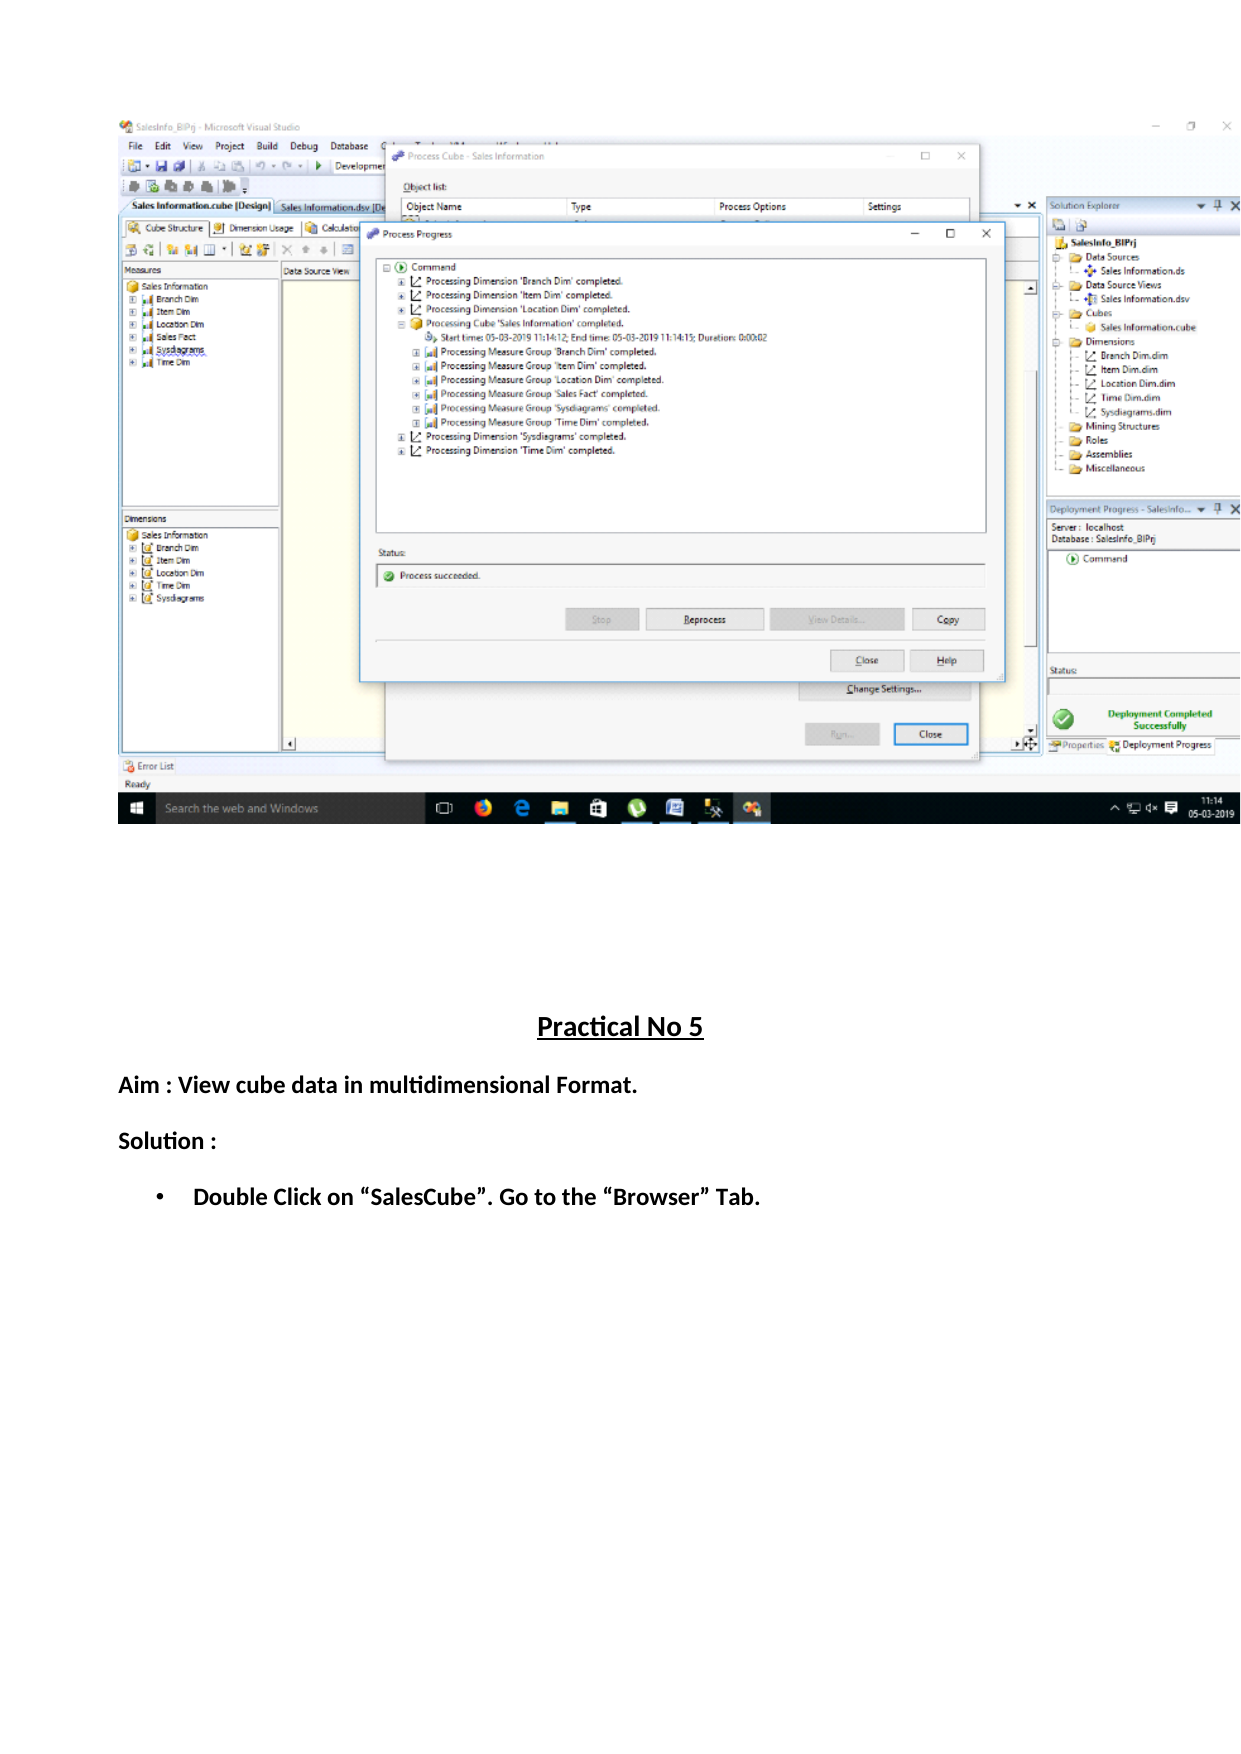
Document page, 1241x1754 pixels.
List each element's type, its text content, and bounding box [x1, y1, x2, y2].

text Practical No 5 [118, 1008, 1122, 1043]
list Double Click on “SalesCube”. Go to the “Browser” Tab. [156, 1181, 1122, 1212]
text Aim : View cube data in multidimensional Format. [118, 1069, 1122, 1100]
text Solution : [118, 1125, 1122, 1156]
